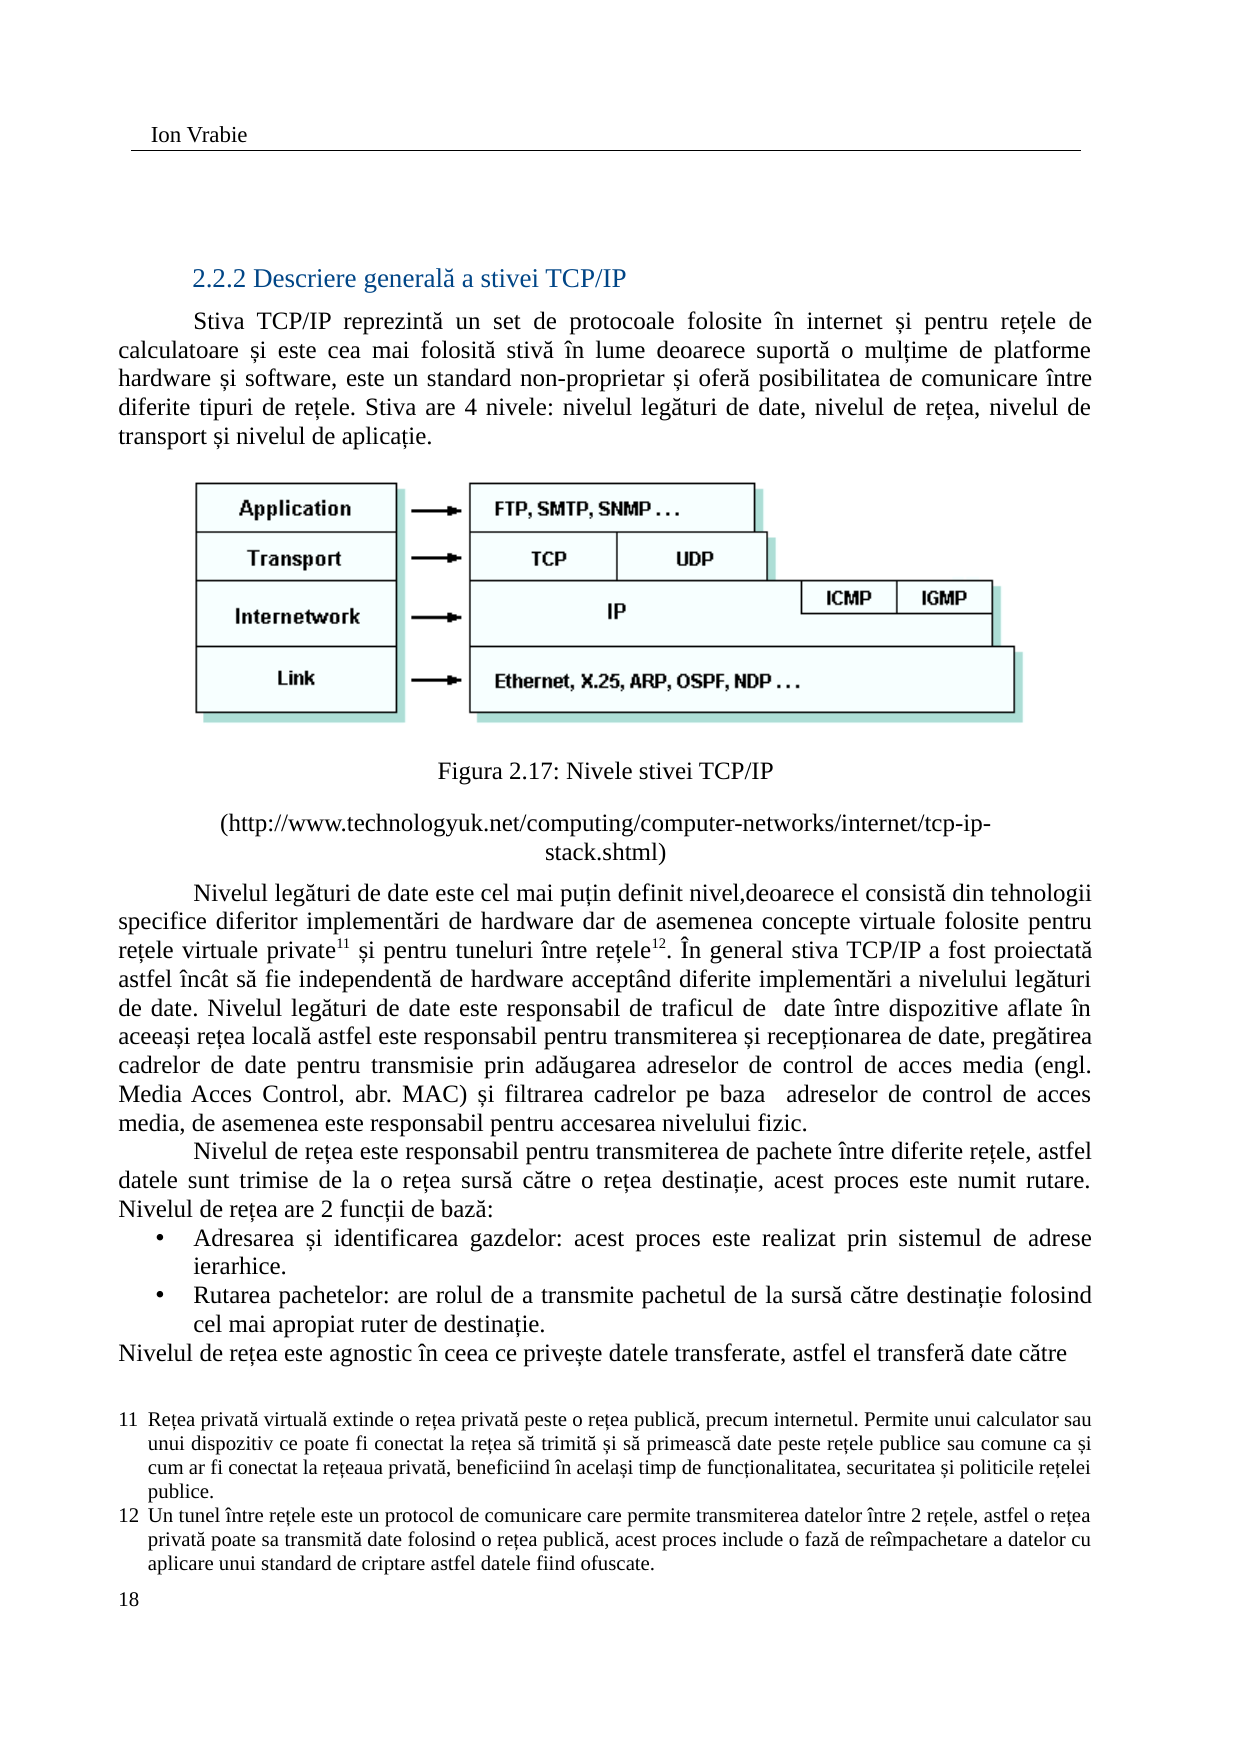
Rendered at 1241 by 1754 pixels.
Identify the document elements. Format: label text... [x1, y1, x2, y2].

list Rutarea pachetelor: are rolul de a transmite pachetul de la sursă către destinație folosind cel mai apropiat ruter de destinație. [156, 1280, 1093, 1338]
text Nivelul legături de date este cel mai puțin definit nivel,deoarece el consistă din tehnologii specifice diferitor implementări de hardware dar de asemenea concepte virtuale folosite pentru rețele virtuale private și pentru tuneluri între rețele. În general stiva TCP/IP a fost proiectată astfel încât să fie independentă de hardware acceptând diferite implementări a nivelului legături de date. Nivelul legături de date este responsabil de traficul de date între dispozitive aflate în aceeași rețea locală astfel este responsabil pentru transmiterea și recepționarea de date, pregătirea cadrelor de date pentru transmisie prin adăugarea adreselor de control de acces media (engl. Media Acces Control, abr. MAC) și filtrarea cadrelor pe baza adreselor de control de acces media, de asemenea este responsabil pentru accesarea nivelului fizic. [118, 450, 1093, 1136]
text Rețea privată virtuală extinde o rețea privată peste o rețea publică, precum internetul. Permite unui calculator sau unui dispozitiv ce poate fi conectat la rețea să trimită și să primească date peste rețele publice sau comune ca și cum ar fi conectat la rețeaua privată, beneficiind în același timp de funcționalitatea, securitatea și politicile rețelei publice. [118, 1407, 1093, 1503]
subtitle 2.2.2 Descriere generală a stivei TCP/IP [192, 262, 1093, 294]
text Figura 2.17: Nivele stivei TCP/IP [177, 751, 1034, 785]
text Un tunel între rețele este un protocol de comunicare care permite transmiterea datelor între 2 rețele, astfel o rețea privată poate sa transmită date folosind o rețea publică, acest proces include o fază de reîmpachetare a datelor cu aplicare unui standard de criptare astfel datele fiind ofuscate. [118, 1503, 1093, 1575]
text (http://www.technologyuk.net/computing/computer-networks/internet/tcp-ip-stack.shtml) [177, 808, 1034, 866]
list Adresarea și identificarea gazdelor: acest proces este realizat prin sistemul de adrese ierarhice. [156, 1223, 1093, 1280]
text Nivelul de rețea este agnostic în ceea ce privește datele transferate, astfel el transferă date către [118, 1338, 1093, 1366]
text Stiva TCP/IP reprezintă un set de protocoale folosite în internet și pentru rețele de calculatoare și este cea mai folosită stivă în lume deoarece suportă o mulțime de platforme hardware și software, este un standard non-proprietar și oferă posibilitatea de comunicare între diferite tipuri de rețele. Stiva are 4 nivele: nivelul legături de date, nivelul de rețea, nivelul de transport și nivelul de aplicație. [118, 306, 1093, 450]
picture [177, 461, 1034, 751]
text Nivelul de rețea este responsabil pentru transmiterea de pachete între diferite rețele, astfel datele sunt trimise de la o rețea sursă către o rețea destinație, acest proces este numit rutare. Nivelul de rețea are 2 funcții de bază: [118, 1136, 1093, 1223]
